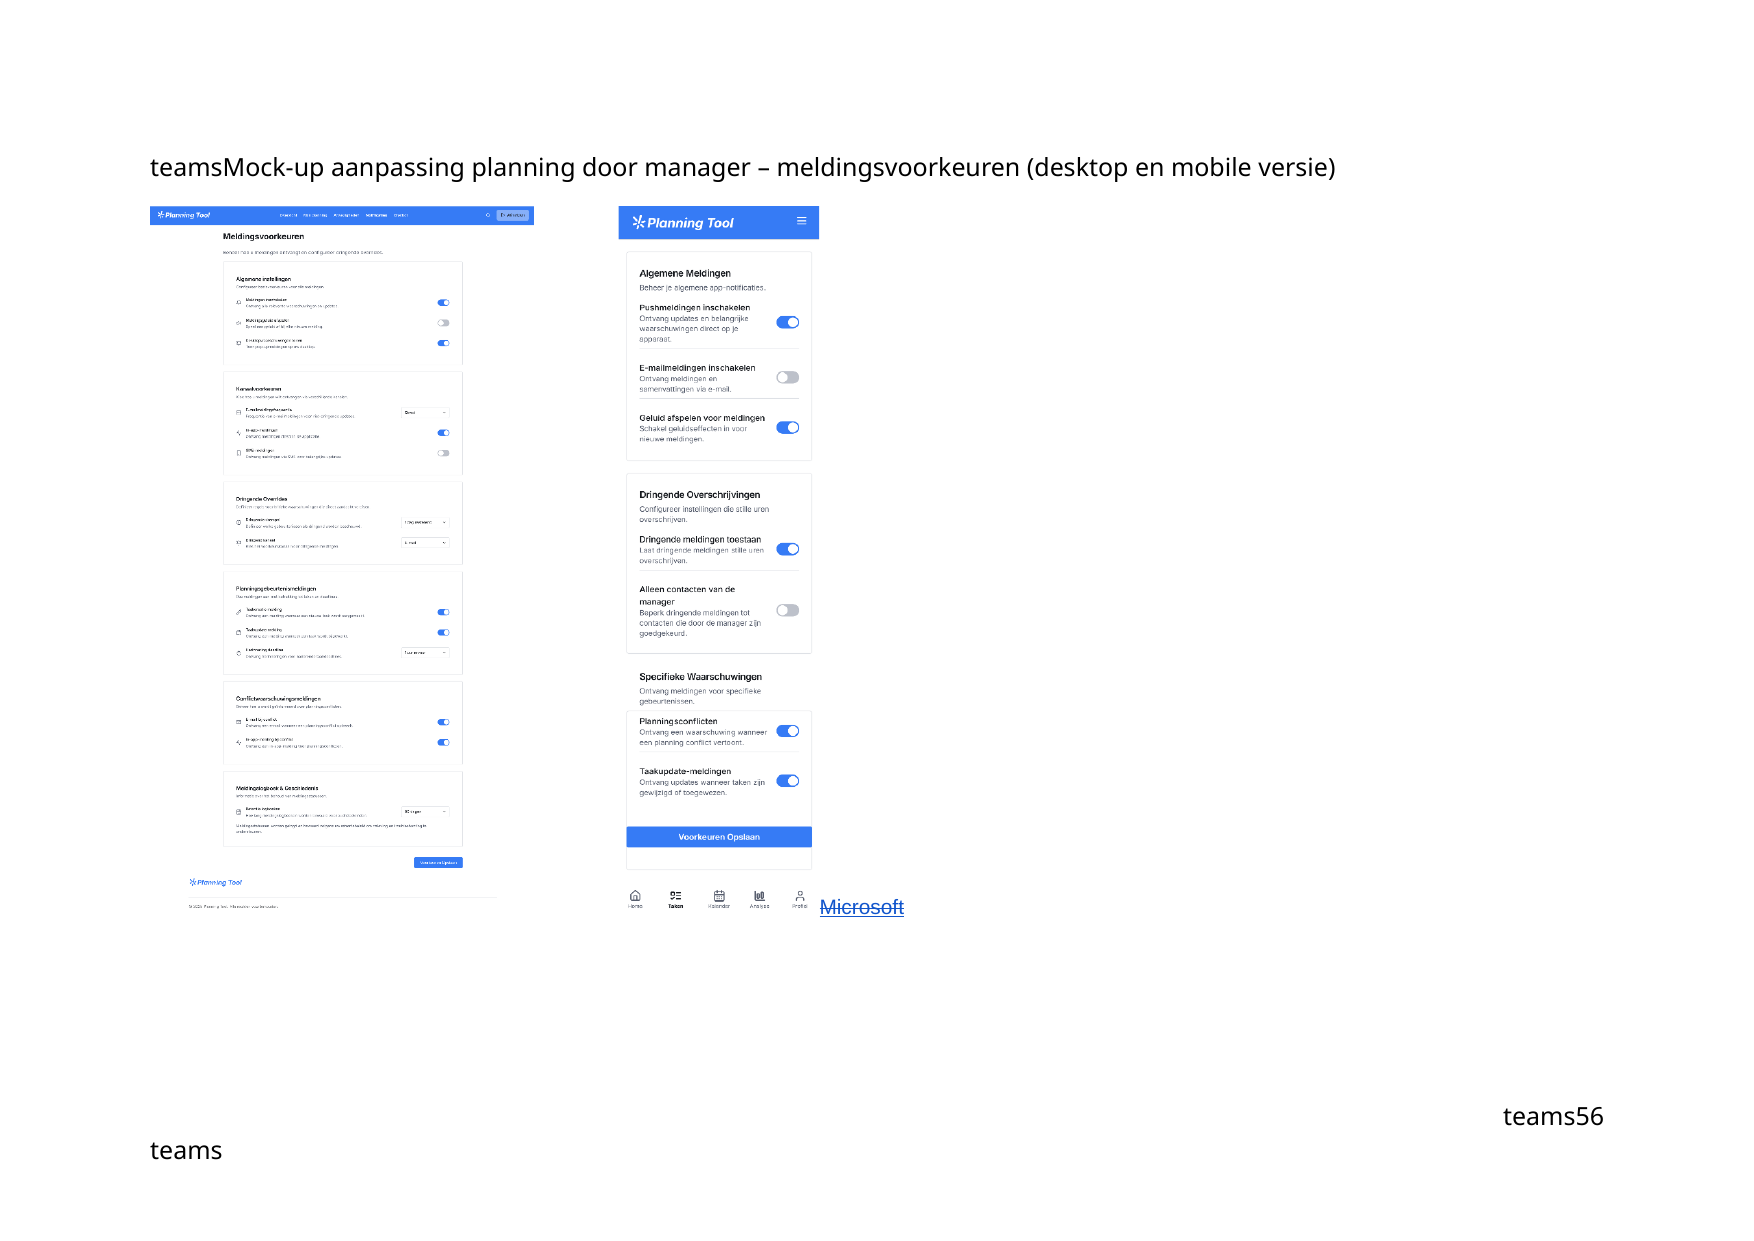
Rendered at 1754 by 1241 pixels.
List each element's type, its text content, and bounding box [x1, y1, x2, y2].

picture [618, 206, 820, 915]
text Microsoft [150, 206, 1604, 919]
text teamsMock-up aanpassing planning door manager – meldingsvoorkeuren (desktop en mobile versie) [150, 150, 1604, 184]
picture [150, 206, 534, 915]
